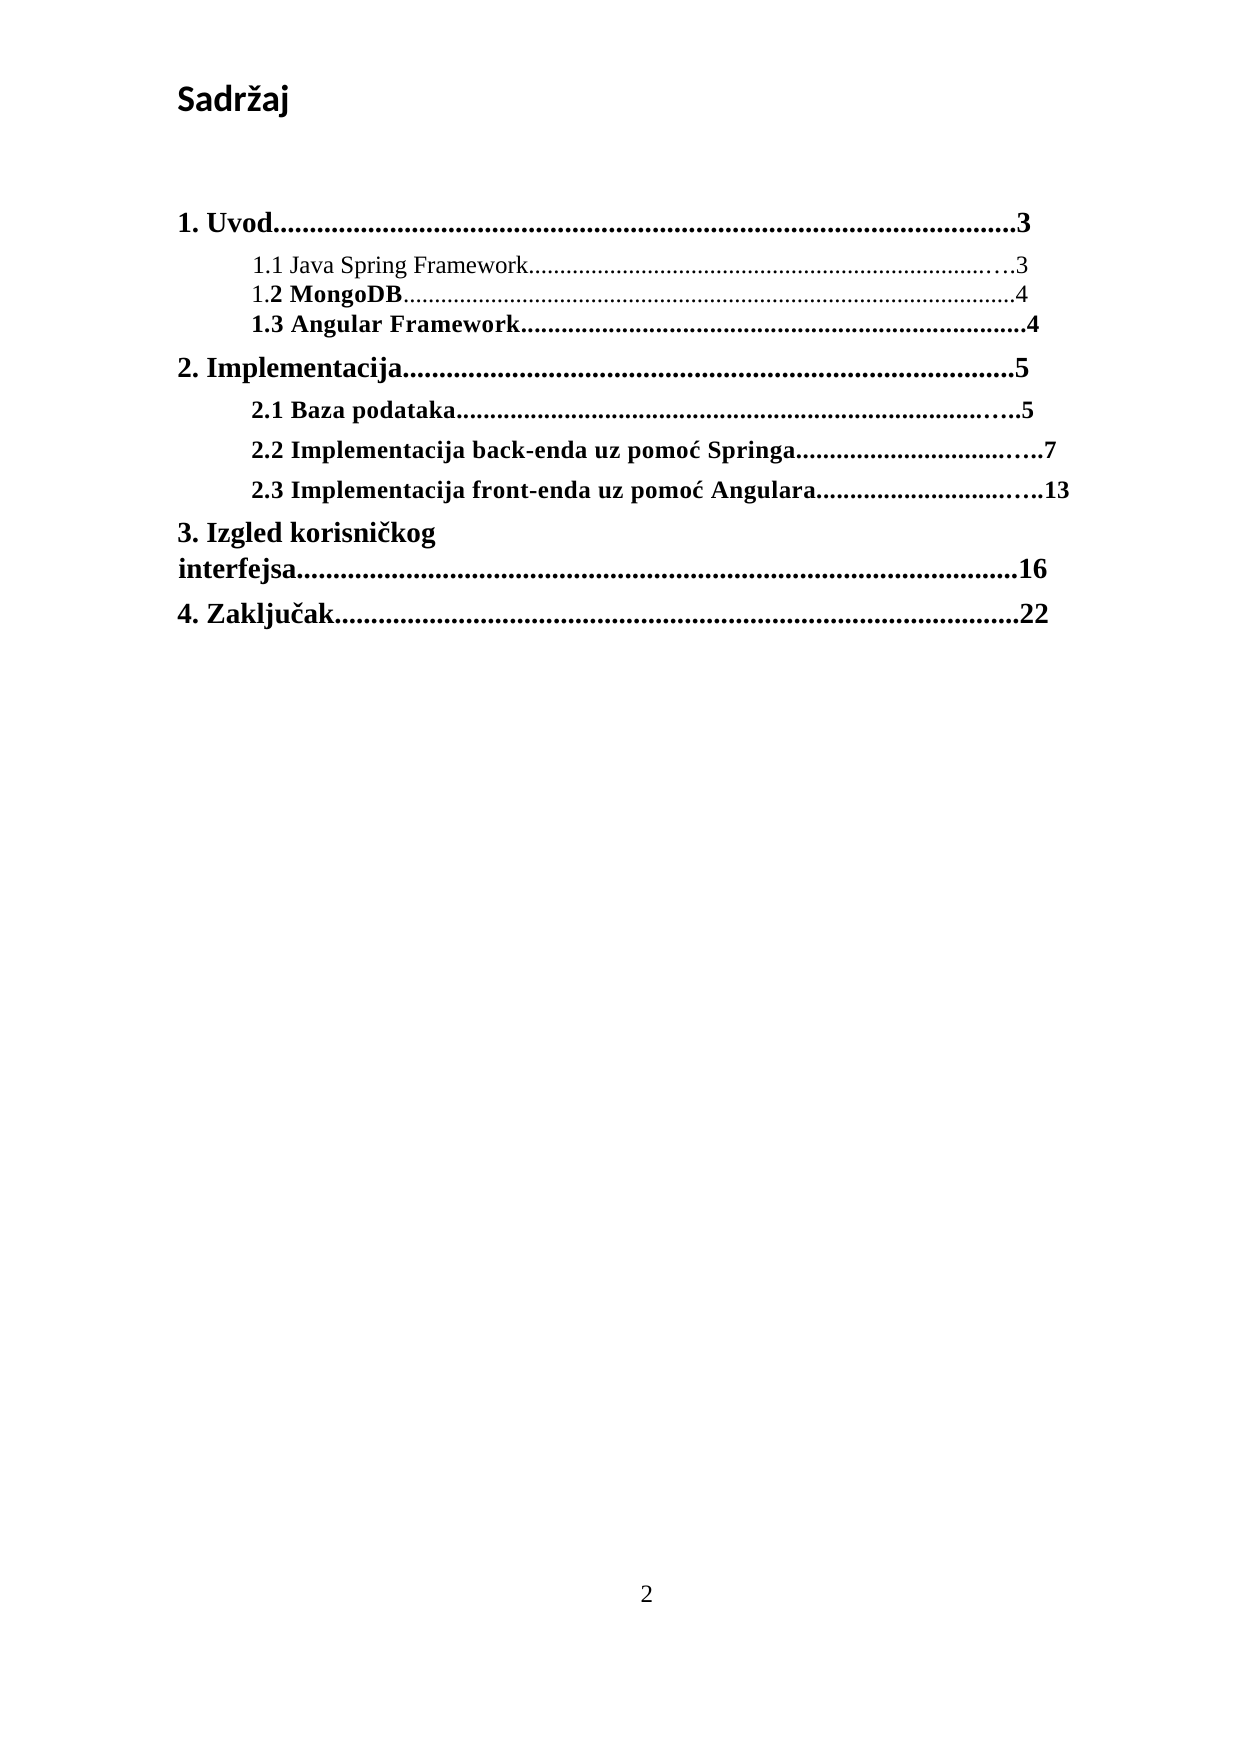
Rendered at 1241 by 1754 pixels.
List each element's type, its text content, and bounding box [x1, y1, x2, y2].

subtitle 3. Izgled korisničkog interfejsa...................................................................................................16 [177, 516, 1165, 585]
subtitle 2.2 Implementacija back-enda uz pomoć Springa...............................…..7 [177, 435, 1166, 464]
subtitle 2.1 Baza podataka..............................................................................…..5 [177, 395, 1166, 424]
subtitle 1.3 Angular Framework...........................................................................4 [177, 309, 1166, 338]
text 1.1 Java Spring Framework.........................................................................….3 [177, 250, 1166, 279]
subtitle 4. Zaključak..............................................................................................22 [177, 596, 1165, 630]
subtitle 2. Implementacija....................................................................................5 [177, 350, 1165, 383]
subtitle 1. Uvod......................................................................................................3 [177, 205, 1165, 238]
subtitle 1.2 MongoDB..................................................................................................4 [177, 279, 1166, 308]
subtitle 2.3 Implementacija front-enda uz pomoć Angulara............................…..13 [177, 475, 1166, 504]
text Sadržaj [177, 75, 1166, 121]
